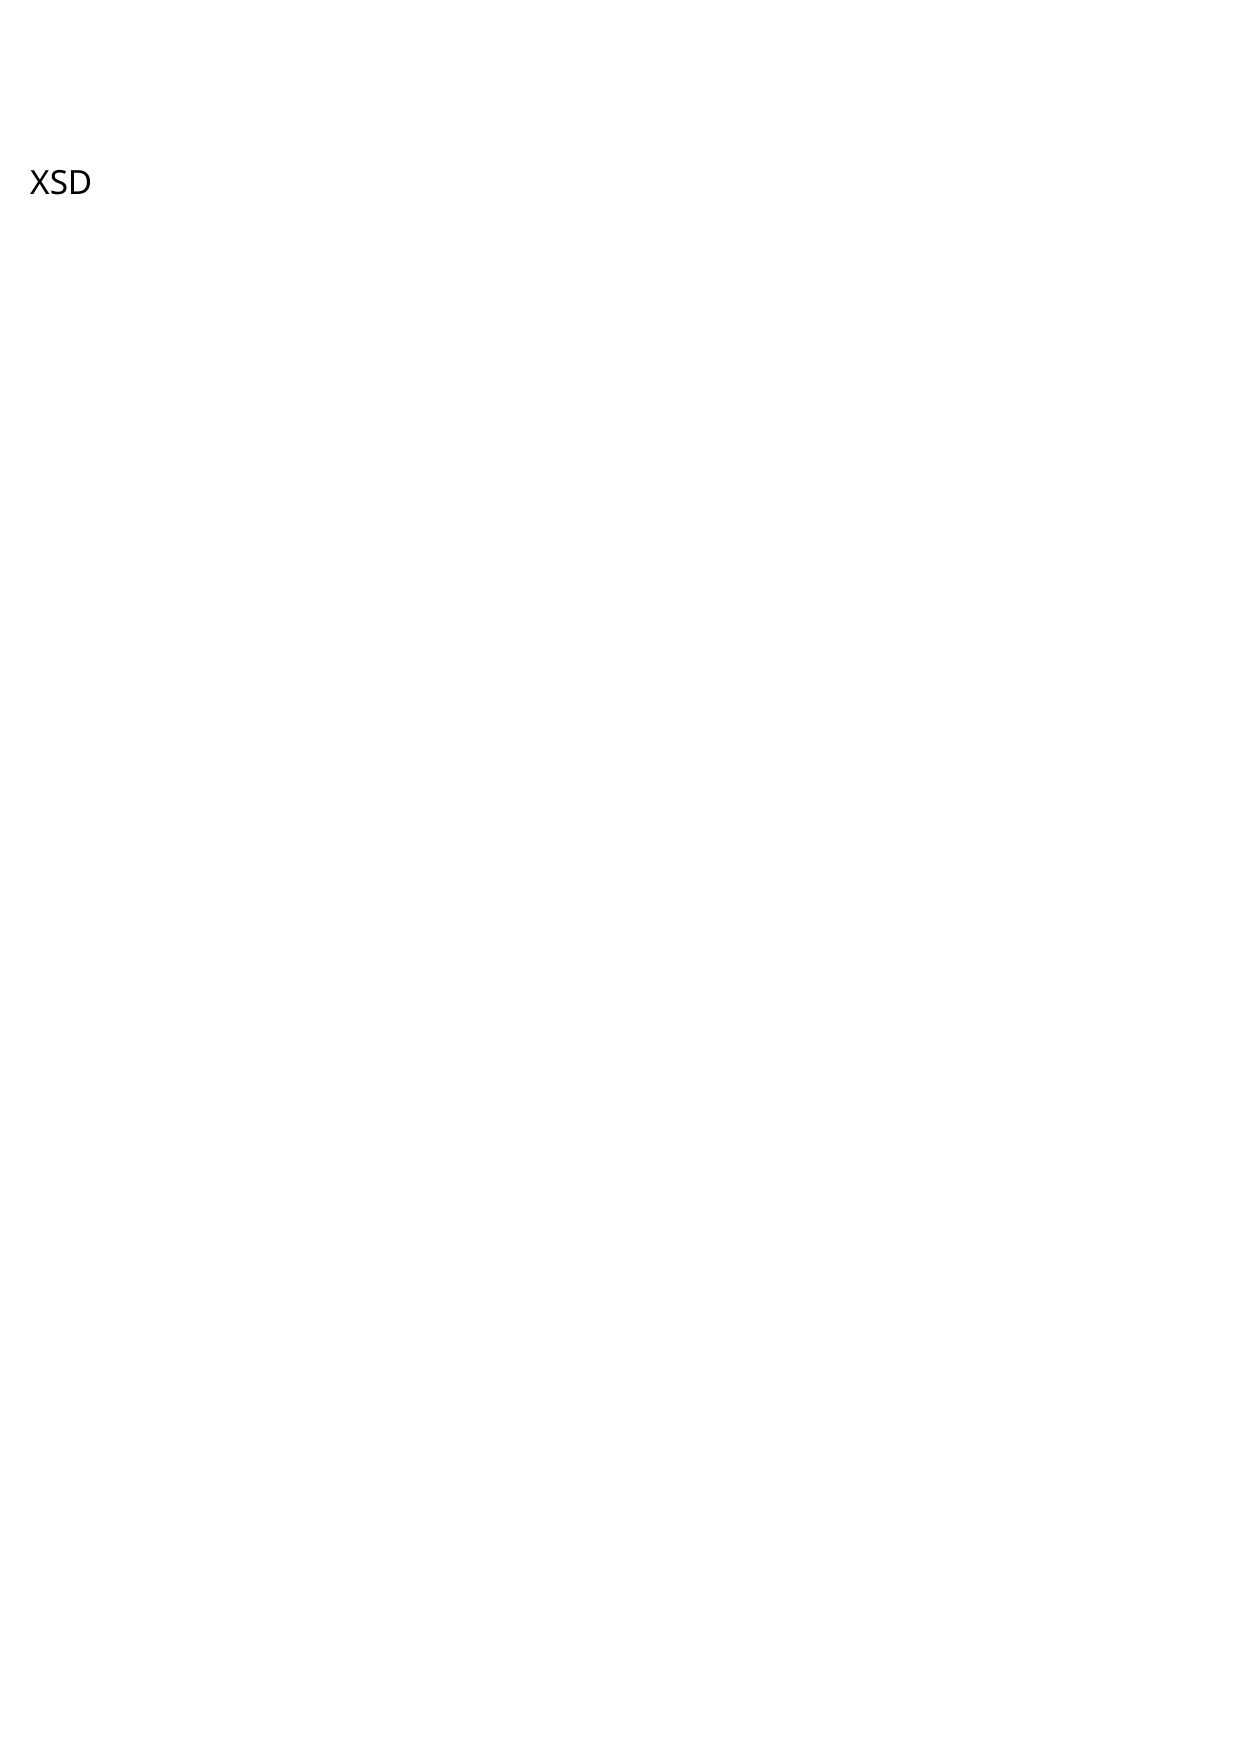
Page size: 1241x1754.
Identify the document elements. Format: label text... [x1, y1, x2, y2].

subtitle XSD [30, 159, 1211, 204]
